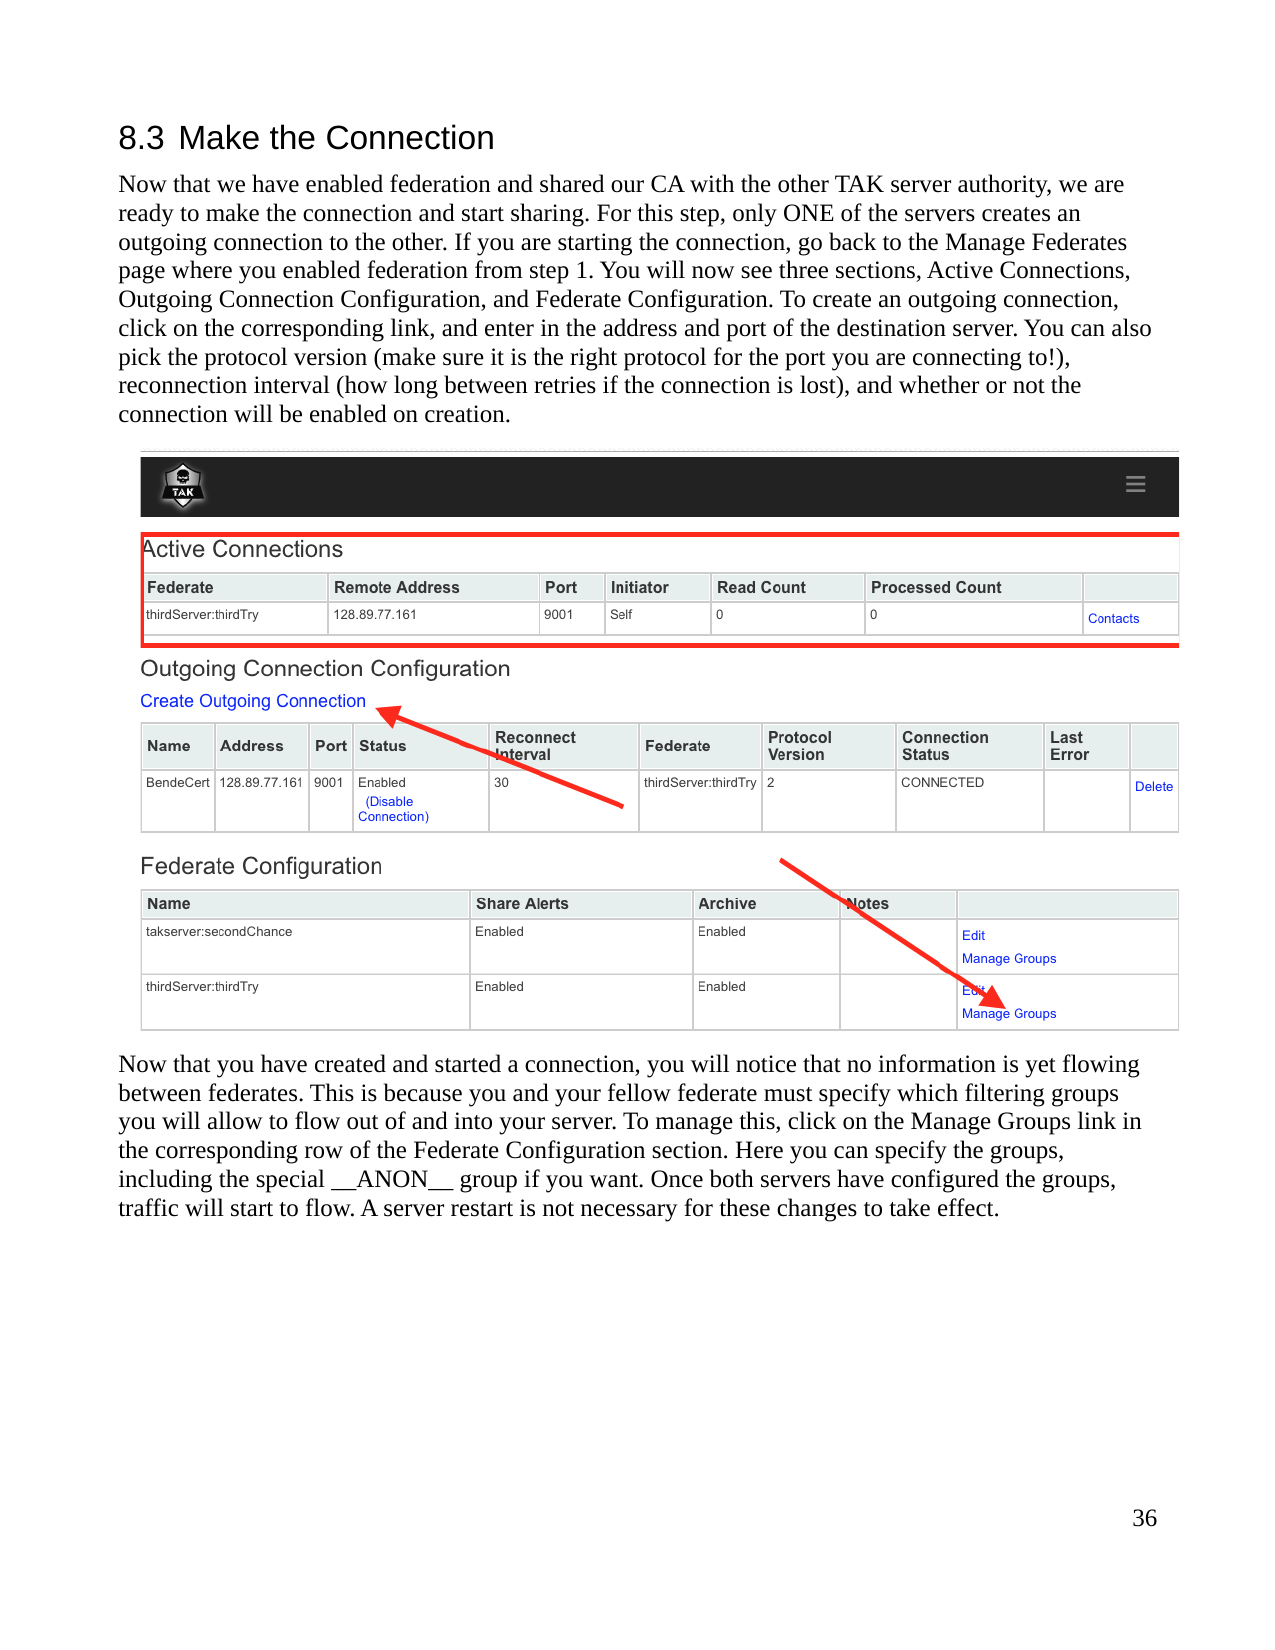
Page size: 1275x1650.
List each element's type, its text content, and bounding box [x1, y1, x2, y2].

subtitle Make the Connection [118, 118, 1157, 157]
text Now that you have created and started a connection, you will notice that no information is yet flowing between federates. This is because you and your fellow federate must specify which filtering groups you will allow to flow out of and into your server. To manage this, click on the Manage Groups link in the corresponding row of the Federate Configuration section. Here you can specify the groups, including the special __ANON__ group if you want. Once both servers have configured the groups, traffic will start to flow. A server restart is not necessary for these changes to take effect. [118, 931, 1157, 1221]
picture [140, 448, 1180, 1049]
text Now that we have enabled federation and shared our CA with the other TAK server authority, we are ready to make the connection and start sharing. For this step, only ONE of the servers creates an outgoing connection to the other. If you are starting the connection, go back to the Manage Federates page where you enabled federation from step 1. You will now see three sections, Active Connections, Outgoing Connection Configuration, and Federate Configuration. To create an outgoing connection, click on the corresponding link, and enter in the address and port of the destination server. You can also pick the protocol version (make sure it is the right protocol for the port you are connecting to!), reconnection interval (how long between retries if the connection is lost), and whether or not the connection will be enabled on creation. [118, 169, 1157, 428]
